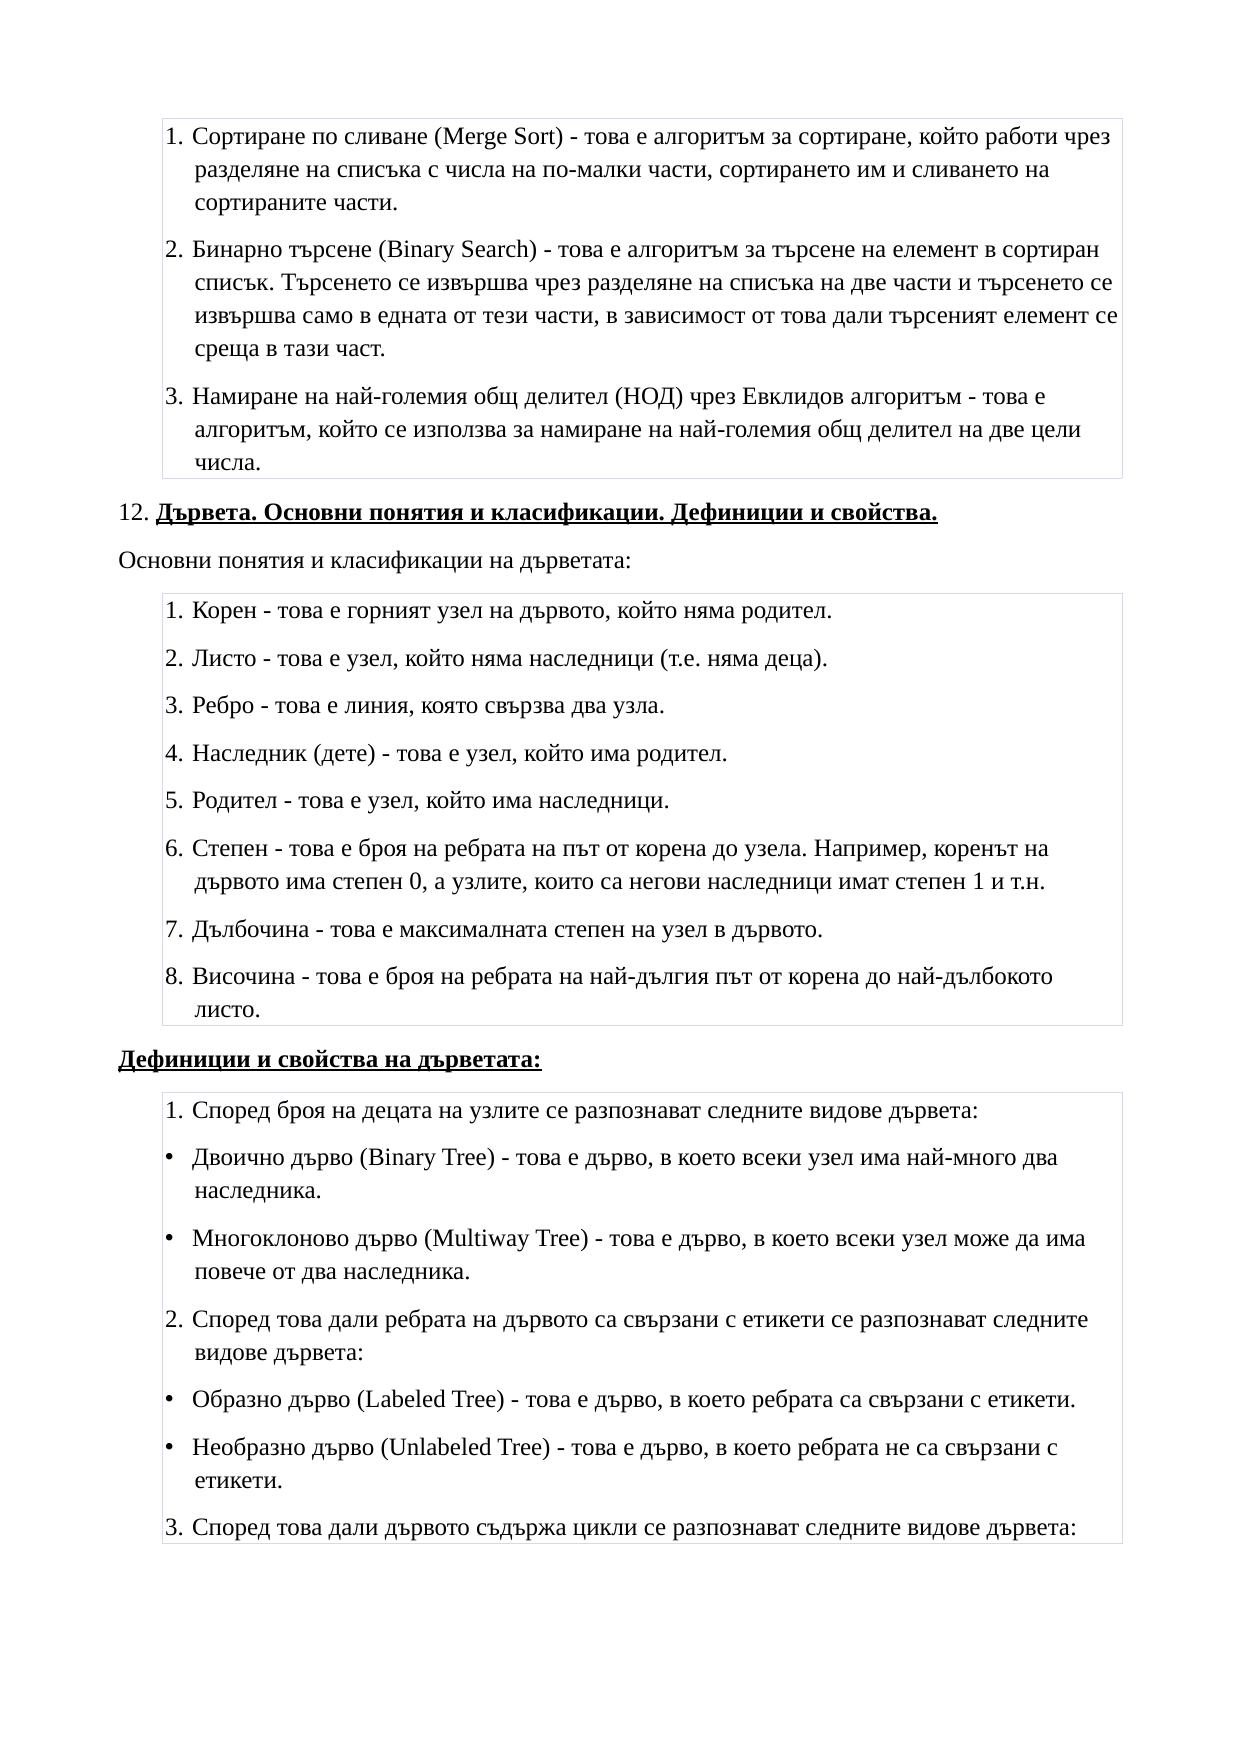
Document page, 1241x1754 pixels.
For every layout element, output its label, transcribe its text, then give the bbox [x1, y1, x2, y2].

list Степен - това е броя на ребрата на път от корена до узела. Например, коренът на дървото има степен 0, а узлите, които са негови наследници имат степен 1 и т.н. [163, 831, 1122, 895]
text Дефиниции и свойства на дърветата: [118, 1044, 1122, 1073]
list Образно дърво (Labeled Tree) - това е дърво, в което ребрата са свързани с етикети. [163, 1382, 1122, 1413]
list Корен - това е горният узел на дървото, който няма родител. [163, 594, 1122, 624]
text Основни понятия и класификации на дърветата: [118, 545, 1122, 574]
list Според това дали ребрата на дървото са свързани с етикети се разпознават следните видове дървета: [163, 1301, 1122, 1365]
list Сортиране по сливане (Merge Sort) - това е алгоритъм за сортиране, който работи чрез разделяне на списъка с числа на по-малки части, сортирането им и сливането на сортираните части. [163, 119, 1122, 216]
list Ребро - това е линия, която свързва два узла. [163, 688, 1122, 719]
list Родител - това е узел, който има наследници. [163, 783, 1122, 814]
list Според броя на децата на узлите се разпознават следните видове дървета: [163, 1093, 1122, 1123]
list Многоклоново дърво (Multiway Tree) - това е дърво, в което всеки узел може да има повече от два наследника. [163, 1220, 1122, 1285]
list Наследник (дете) - това е узел, който има родител. [163, 735, 1122, 767]
text 12. Дървета. Основни понятия и класификации. Дефиниции и свойства. [118, 497, 1122, 526]
list Според това дали дървото съдържа цикли се разпознават следните видове дървета: [163, 1510, 1122, 1543]
list Намиране на най-големия общ делител (НОД) чрез Евклидов алгоритъм - това е алгоритъм, който се използва за намиране на най-големия общ делител на две цели числа. [163, 378, 1122, 478]
list Необразно дърво (Unlabeled Tree) - това е дърво, в което ребрата не са свързани с етикети. [163, 1429, 1122, 1494]
list Бинарно търсене (Binary Search) - това е алгоритъм за търсене на елемент в сортиран списък. Търсенето се извършва чрез разделяне на списъка на две части и търсенето се извършва само в едната от тези части, в зависимост от това дали търсеният елемент се среща в тази част. [163, 232, 1122, 362]
list Листо - това е узел, който няма наследници (т.е. няма деца). [163, 640, 1122, 671]
list Височина - това е броя на ребрата на най-дългия път от корена до най-дълбокото листо. [163, 959, 1122, 1025]
list Двоично дърво (Binary Tree) - това е дърво, в което всеки узел има най-много два наследника. [163, 1140, 1122, 1204]
list Дълбочина - това е максималната степен на узел в дървото. [163, 911, 1122, 942]
